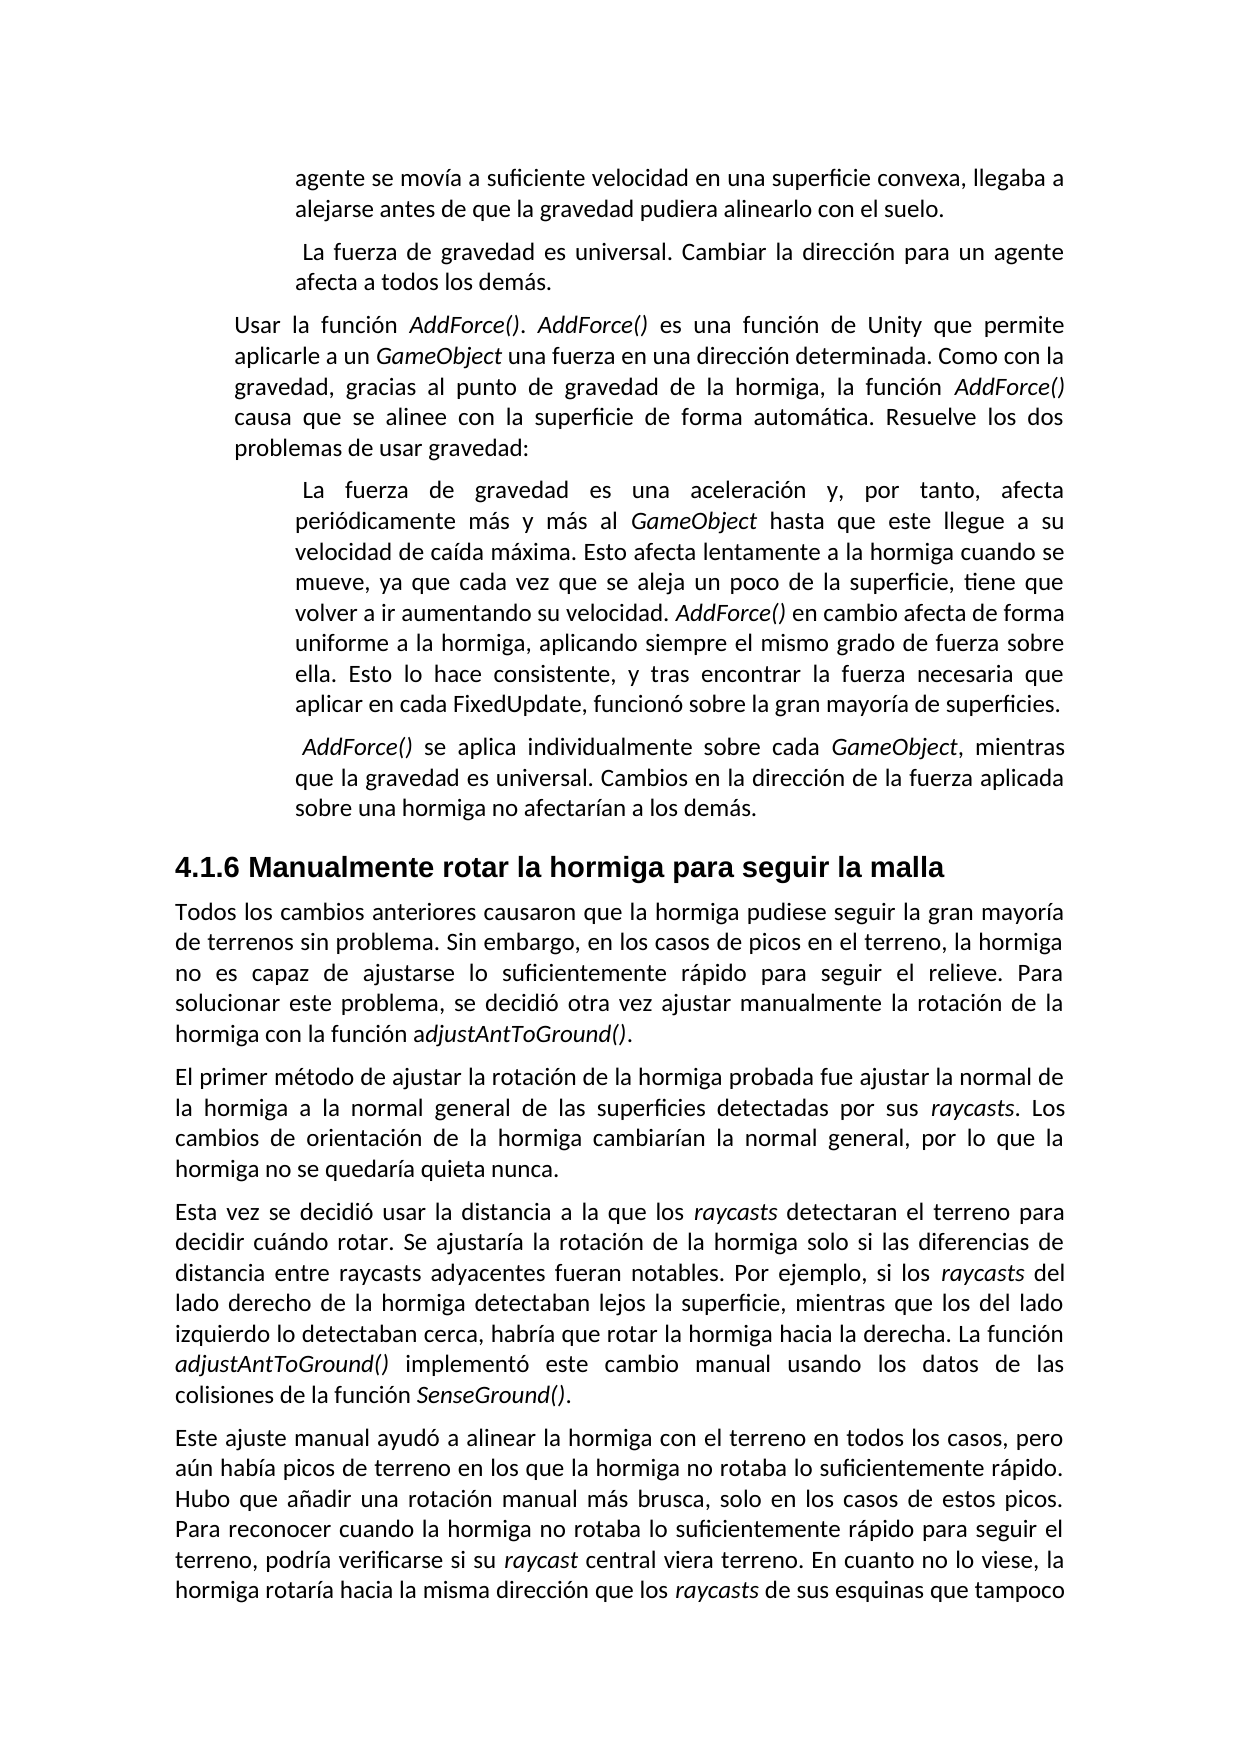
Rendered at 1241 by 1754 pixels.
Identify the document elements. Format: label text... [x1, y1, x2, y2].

text Todos los cambios anteriores causaron que la hormiga pudiese seguir la gran mayoría de terrenos sin problema. Sin embargo, en los casos de picos en el terreno, la hormiga no es capaz de ajustarse lo suficientemente rápido para seguir el relieve. Para solucionar este problema, se decidió otra vez ajustar manualmente la rotación de la hormiga con la función adjustAntToGround(). [175, 896, 1065, 1049]
list agente se movía a suficiente velocidad en una superficie convexa, llegaba a alejarse antes de que la gravedad pudiera alinearlo con el suelo. [253, 162, 1065, 223]
text Este ajuste manual ayudó a alinear la hormiga con el terreno en todos los casos, pero aún había picos de terreno en los que la hormiga no rotaba lo suficientemente rápido. Hubo que añadir una rotación manual más brusca, solo en los casos de estos picos. Para reconocer cuando la hormiga no rotaba lo suficientemente rápido para seguir el terreno, podría verificarse si su raycast central viera terreno. En cuanto no lo viese, la hormiga rotaría hacia la misma dirección que los raycasts de sus esquinas que tampoco [175, 1422, 1065, 1605]
text El primer método de ajustar la rotación de la hormiga probada fue ajustar la normal de la hormiga a la normal general de las superficies detectadas por sus raycasts. Los cambios de orientación de la hormiga cambiarían la normal general, por lo que la hormiga no se quedaría quieta nunca. [175, 1061, 1065, 1183]
list Usar la función AddForce(). AddForce() es una función de Unity que permite aplicarle a un GameObject una fuerza en una dirección determinada. Como con la gravedad, gracias al punto de gravedad de la hormiga, la función AddForce() causa que se alinee con la superficie de forma automática. Resuelve los dos problemas de usar gravedad: [204, 309, 1065, 462]
subtitle Manualmente rotar la hormiga para seguir la malla [175, 850, 1065, 883]
list AddForce() se aplica individualmente sobre cada GameObject, mientras que la gravedad es universal. Cambios en la dirección de la fuerza aplicada sobre una hormiga no afectarían a los demás. [253, 731, 1065, 823]
list La fuerza de gravedad es una aceleración y, por tanto, afecta periódicamente más y más al GameObject hasta que este llegue a su velocidad de caída máxima. Esto afecta lentamente a la hormiga cuando se mueve, ya que cada vez que se aleja un poco de la superficie, tiene que volver a ir aumentando su velocidad. AddForce() en cambio afecta de forma uniforme a la hormiga, aplicando siempre el mismo grado de fuerza sobre ella. Esto lo hace consistente, y tras encontrar la fuerza necesaria que aplicar en cada FixedUpdate, funcionó sobre la gran mayoría de superficies. [253, 475, 1065, 719]
list La fuerza de gravedad es universal. Cambiar la dirección para un agente afecta a todos los demás. [253, 236, 1065, 297]
text Esta vez se decidió usar la distancia a la que los raycasts detectaran el terreno para decidir cuándo rotar. Se ajustaría la rotación de la hormiga solo si las diferencias de distancia entre raycasts adyacentes fueran notables. Por ejemplo, si los raycasts del lado derecho de la hormiga detectaban lejos la superficie, mientras que los del lado izquierdo lo detectaban cerca, habría que rotar la hormiga hacia la derecha. La función adjustAntToGround() implementó este cambio manual usando los datos de las colisiones de la función SenseGround(). [175, 1196, 1065, 1409]
